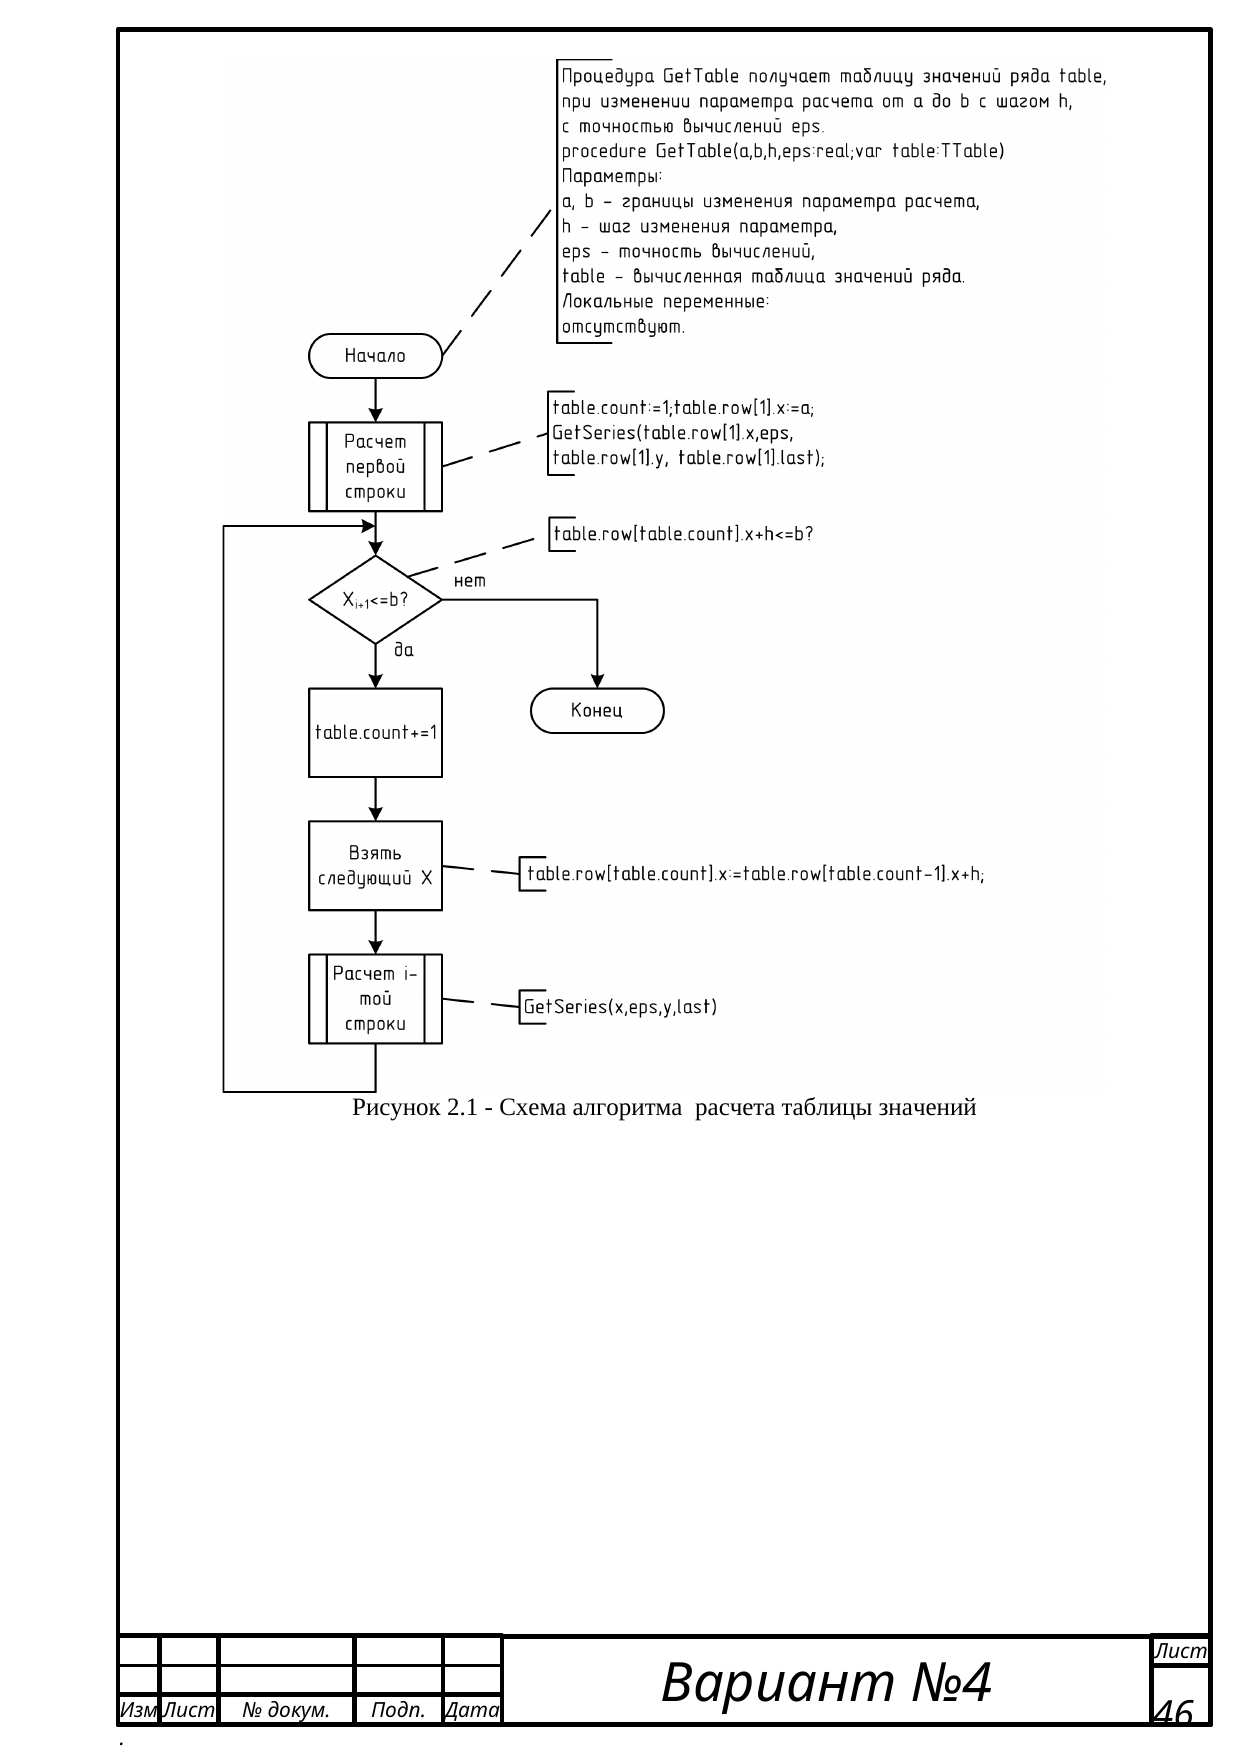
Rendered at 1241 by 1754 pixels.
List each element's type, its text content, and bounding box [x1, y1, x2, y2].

text Рисунок 2.1 - Схема алгоритма расчета таблицы значений [148, 1092, 1181, 1121]
picture [222, 59, 1107, 1093]
